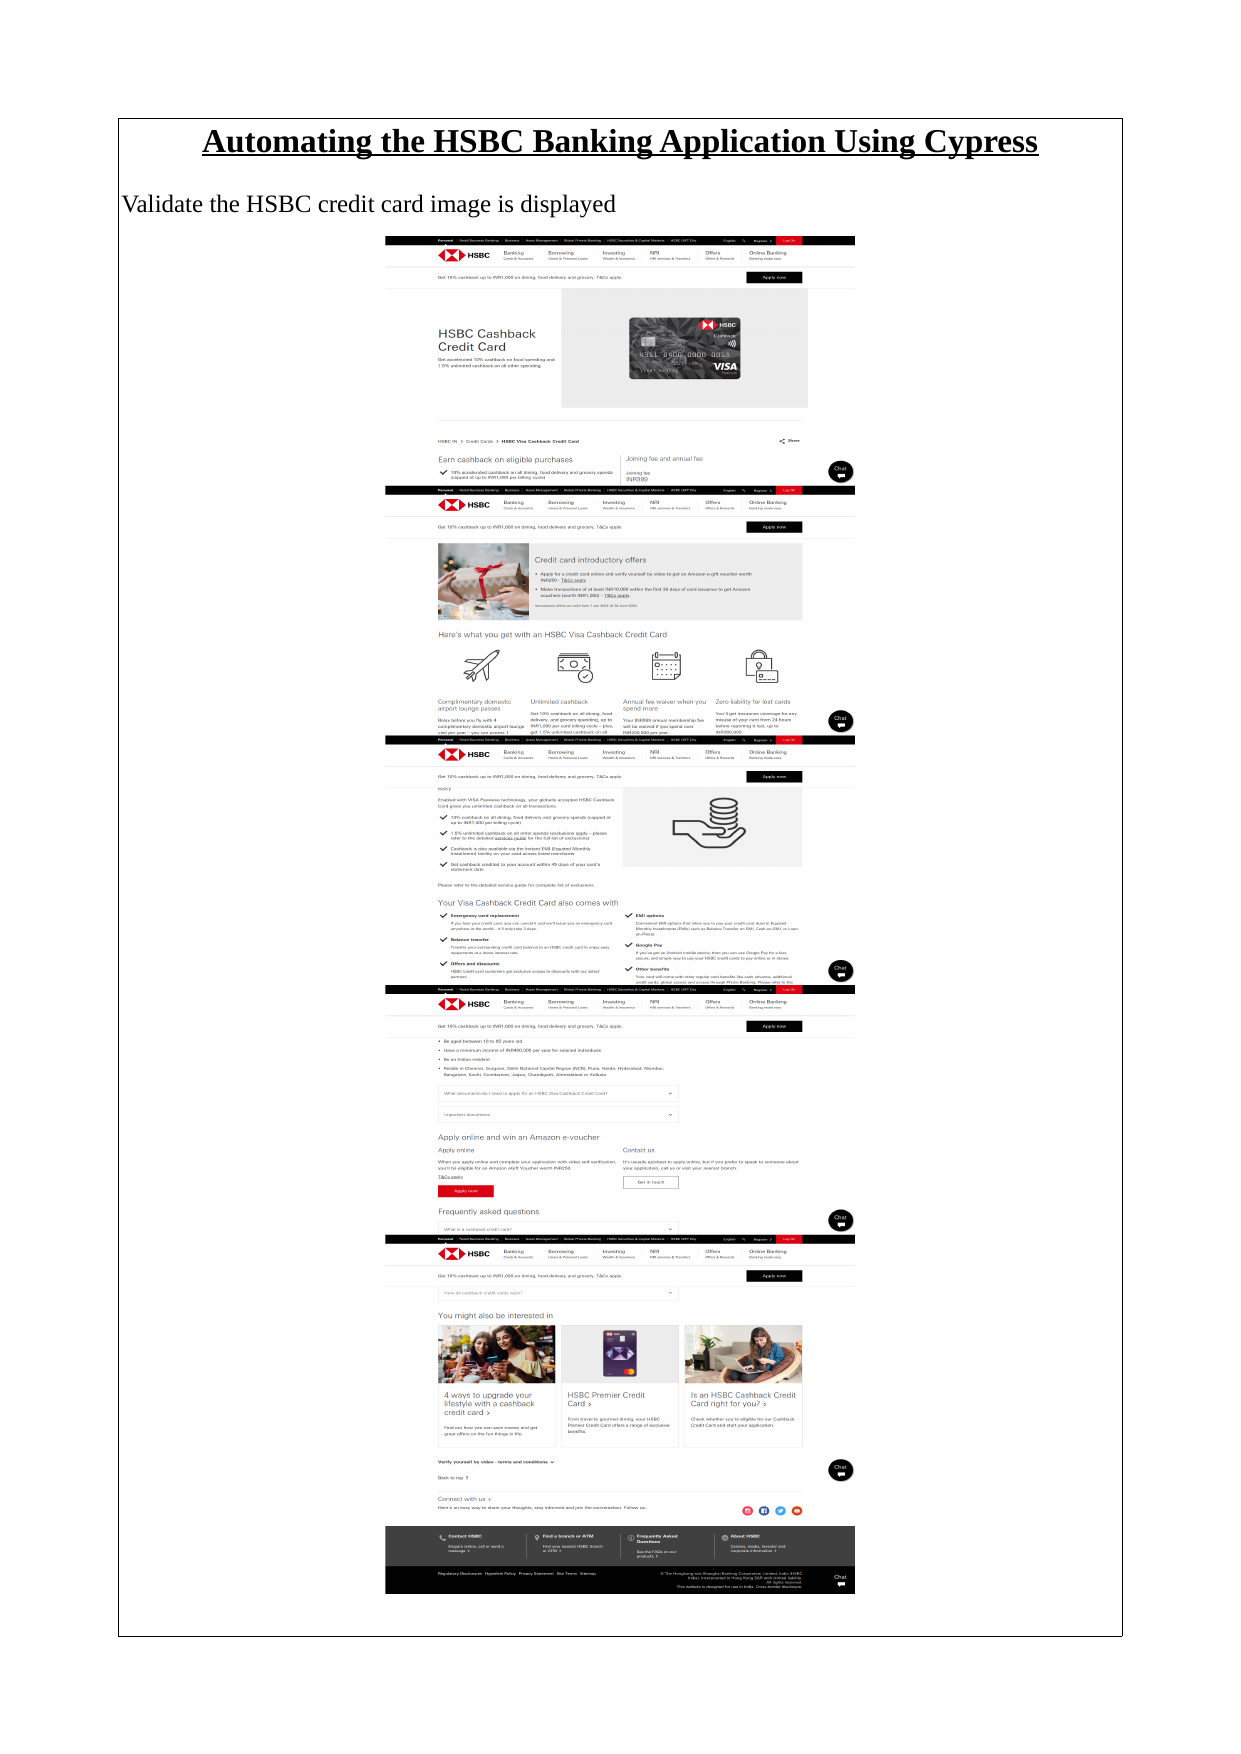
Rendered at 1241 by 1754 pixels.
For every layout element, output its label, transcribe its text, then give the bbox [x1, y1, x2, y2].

text Validate the HSBC credit card image is displayed [121, 189, 1119, 218]
picture [385, 236, 855, 1594]
